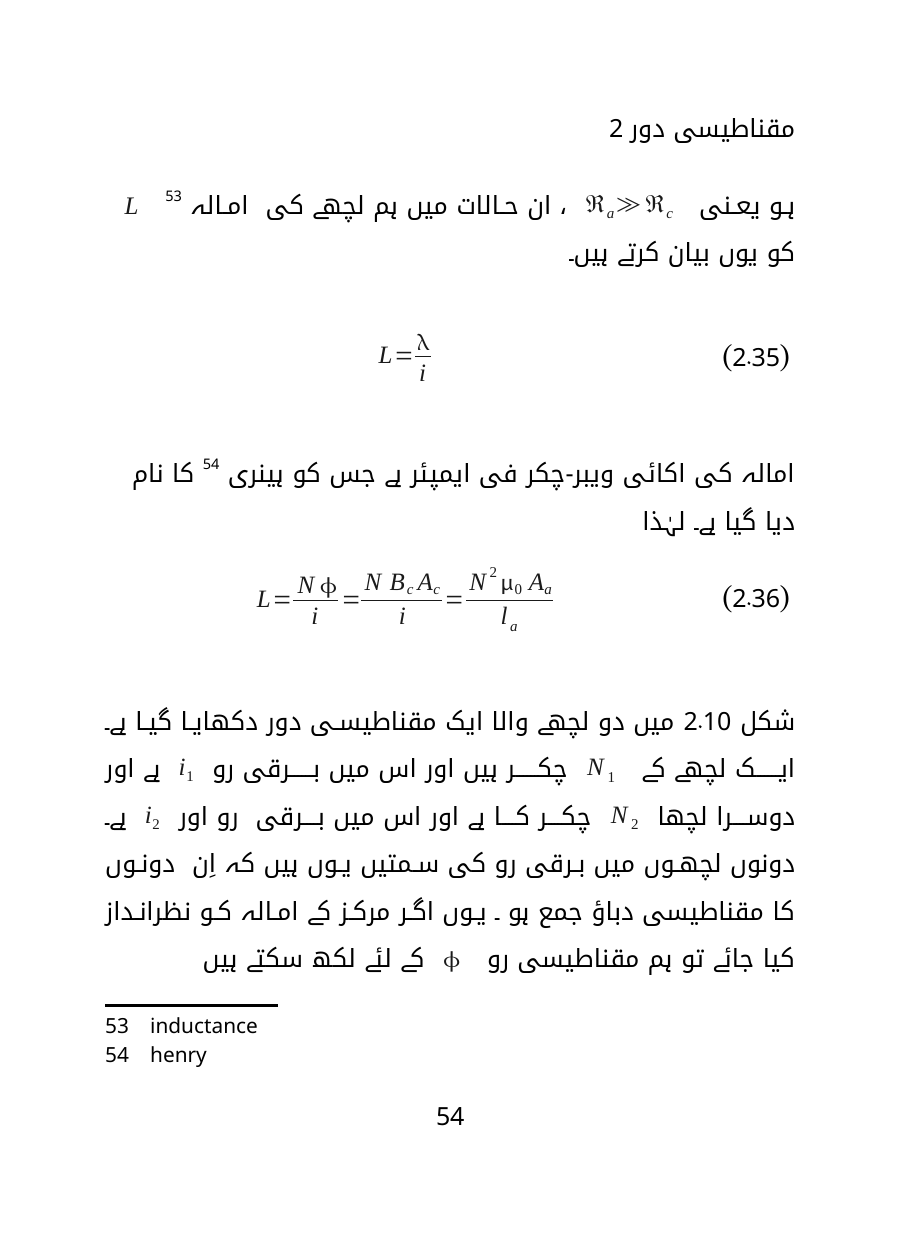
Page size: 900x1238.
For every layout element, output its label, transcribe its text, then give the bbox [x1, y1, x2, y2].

text henry [105, 1040, 795, 1068]
text شکل 2.10 میں دو لچھے والا ایک مقناطیسی دور دکھایا گیا ہے۔ ایک لچھے کے چکر ہیں اور اس میں برقی روہے اور دوسرا لچھاچکر کا ہے اور اس میں برقی رو اورہے۔ دونوں لچھوں میں برقی رو کی سمتیں یوں ہیں کہ اِن دونوں کا مقناطیسی دباؤ جمع ہو ۔ یوں اگر مرکز کے امالہ کو نظرانداز کیا جائے تو ہم مقناطیسی رو کے لئے لکھ سکتے ہیں [105, 698, 795, 983]
table_header [105, 324, 696, 404]
table_header (2.36) [695, 558, 795, 652]
table_header (2.35) [696, 324, 795, 404]
text جن مقناطیسی دوروں میں نفوذ پذیری کو مستقل مقدار تصور کیا جا سکے یا جن میں خلائی درز کی مقناطیسی مزاحمت مرکز کی مقناطیسی مزاحمت سے بہت زیادہ ہو یعنی ، ان حالات میں ہم لچھے کی امالہ کو یوں بیان کرتے ہیں۔ [105, 182, 795, 277]
text inductance [105, 1012, 795, 1040]
table_header [105, 558, 695, 652]
text امالہ کی اکائی ویبر-چکر فی ایمپئر ہے جس کو ہینری کا نام دیا گیا ہے۔ لہٰذا [105, 451, 795, 545]
